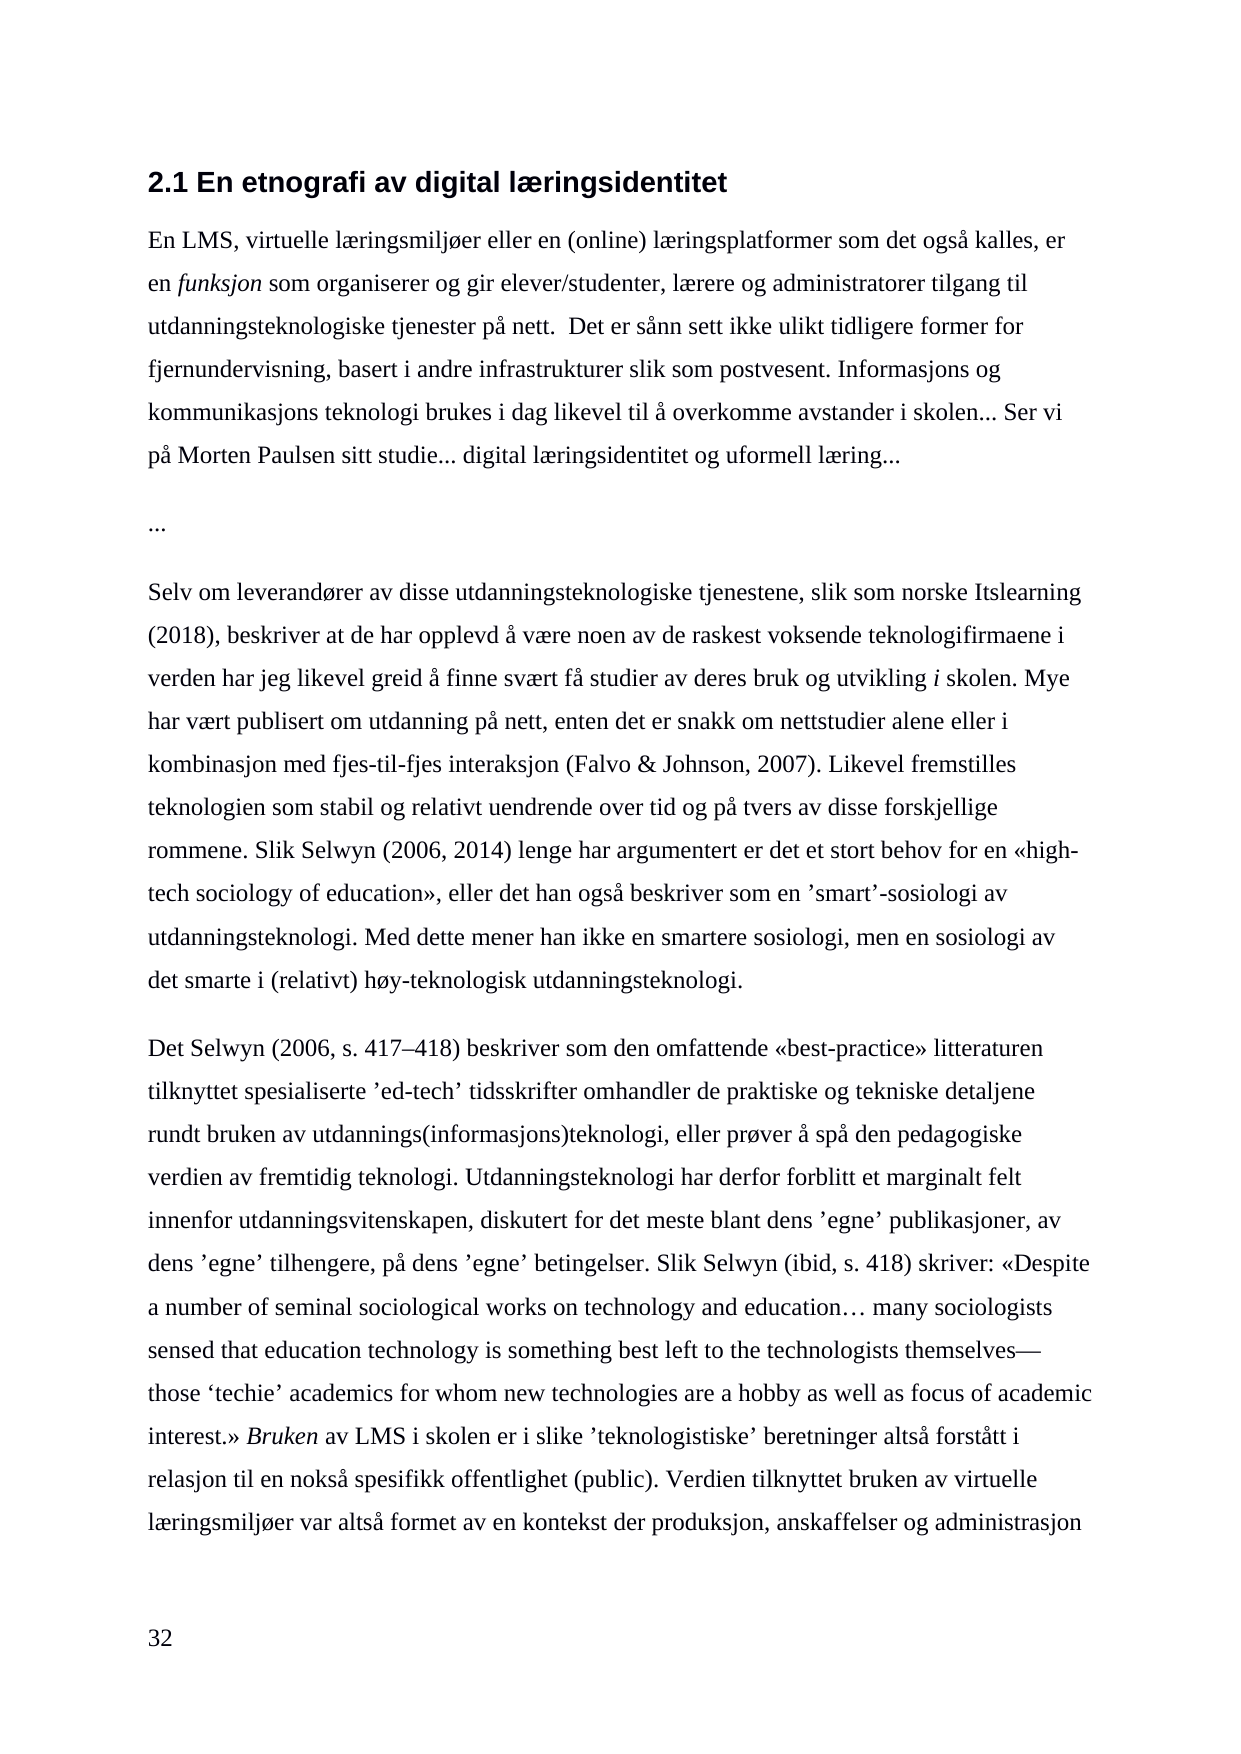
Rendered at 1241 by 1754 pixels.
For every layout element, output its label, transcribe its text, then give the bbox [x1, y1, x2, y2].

text Selv om leverandører av disse utdanningsteknologiske tjenestene, slik som norske Itslearning (2018), beskriver at de har opplevd å være noen av de raskest voksende teknologifirmaene i verden har jeg likevel greid å finne svært få studier av deres bruk og utvikling i skolen. Mye har vært publisert om utdanning på nett, enten det er snakk om nettstudier alene eller i kombinasjon med fjes-til-fjes interaksjon (Falvo & Johnson, 2007). Likevel fremstilles teknologien som stabil og relativt uendrende over tid og på tvers av disse forskjellige rommene. Slik Selwyn (2006, 2014) lenge har argumentert er det et stort behov for en «high-tech sociology of education», eller det han også beskriver som en ’smart’-sosiologi av utdanningsteknologi. Med dette mener han ikke en smartere sosiologi, men en sosiologi av det smarte i (relativt) høy-teknologisk utdanningsteknologi. [148, 577, 1092, 993]
text ... [148, 508, 1092, 537]
text Det Selwyn (2006, s. 417–418) beskriver som den omfattende «best-practice» litteraturen tilknyttet spesialiserte ’ed-tech’ tidsskrifter omhandler de praktiske og tekniske detaljene rundt bruken av utdannings(informasjons)teknologi, eller prøver å spå den pedagogiske verdien av fremtidig teknologi. Utdanningsteknologi har derfor forblitt et marginalt felt innenfor utdanningsvitenskapen, diskutert for det meste blant dens ’egne’ publikasjoner, av dens ’egne’ tilhengere, på dens ’egne’ betingelser. Slik Selwyn (ibid, s. 418) skriver: «Despite a number of seminal sociological works on technology and education… many sociologists sensed that education technology is something best left to the technologists themselves—those ‘techie’ academics for whom new technologies are a hobby as well as focus of academic interest.» Bruken av LMS i skolen er i slike ’teknologistiske’ beretninger altså forstått i relasjon til en nokså spesifikk offentlighet (public). Verdien tilknyttet bruken av virtuelle læringsmiljøer var altså formet av en kontekst der produksjon, anskaffelser og administrasjon [148, 1033, 1092, 1536]
text En LMS, virtuelle læringsmiljøer eller en (online) læringsplatformer som det også kalles, er en funksjon som organiserer og gir elever/studenter, lærere og administratorer tilgang til utdanningsteknologiske tjenester på nett. Det er sånn sett ikke ulikt tidligere former for fjernundervisning, basert i andre infrastrukturer slik som postvesent. Informasjons og kommunikasjons teknologi brukes i dag likevel til å overkomme avstander i skolen... Ser vi på Morten Paulsen sitt studie... digital læringsidentitet og uformell læring... [148, 225, 1092, 469]
subtitle 2.1 En etnografi av digital læringsidentitet [148, 165, 1092, 199]
